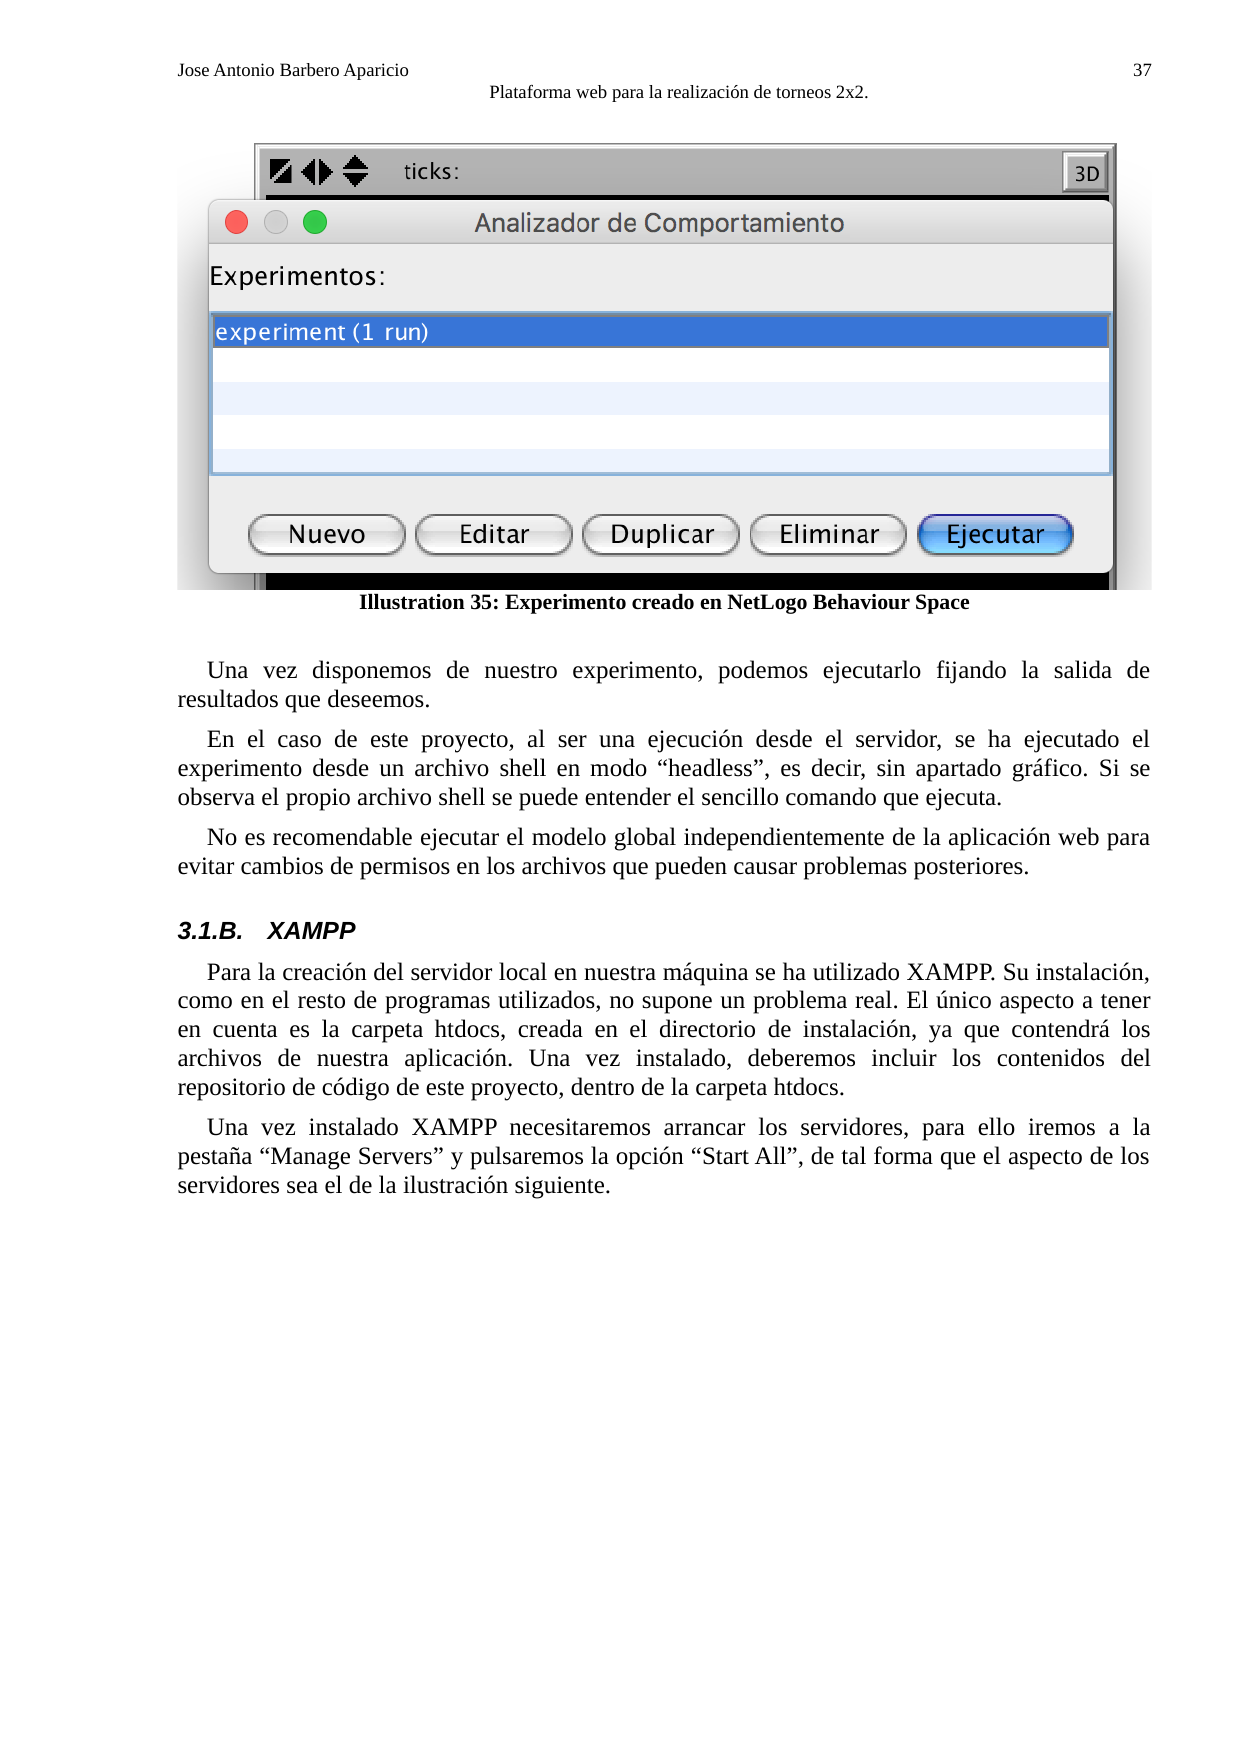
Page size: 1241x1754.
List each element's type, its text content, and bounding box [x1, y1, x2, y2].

text Una vez instalado XAMPP necesitaremos arrancar los servidores, para ello iremos a la pestaña “Manage Servers” y pulsaremos la opción “Start All”, de tal forma que el aspecto de los servidores sea el de la ilustración siguiente. [177, 1112, 1152, 1198]
text Para la creación del servidor local en nuestra máquina se ha utilizado XAMPP. Su instalación, como en el resto de programas utilizados, no supone un problema real. El único aspecto a tener en cuenta es la carpeta htdocs, creada en el directorio de instalación, ya que contendrá los archivos de nuestra aplicación. Una vez instalado, deberemos incluir los contenidos del repositorio de código de este proyecto, dentro de la carpeta htdocs. [177, 957, 1152, 1101]
text En el caso de este proyecto, al ser una ejecución desde el servidor, se ha ejecutado el experimento desde un archivo shell en modo “headless”, es decir, sin apartado gráfico. Si se observa el propio archivo shell se puede entender el sencillo comando que ejecuta. [177, 724, 1152, 811]
text Una vez disponemos de nuestro experimento, podemos ejecutarlo fijando la salida de resultados que deseemos. [177, 655, 1152, 713]
text No es recomendable ejecutar el modelo global independientemente de la aplicación web para evitar cambios de permisos en los archivos que pueden causar problemas posteriores. [177, 822, 1152, 880]
subtitle XAMPP [177, 916, 1152, 945]
text Illustration 35: Experimento creado en NetLogo Behaviour Space [177, 590, 1152, 614]
picture [177, 131, 1152, 590]
